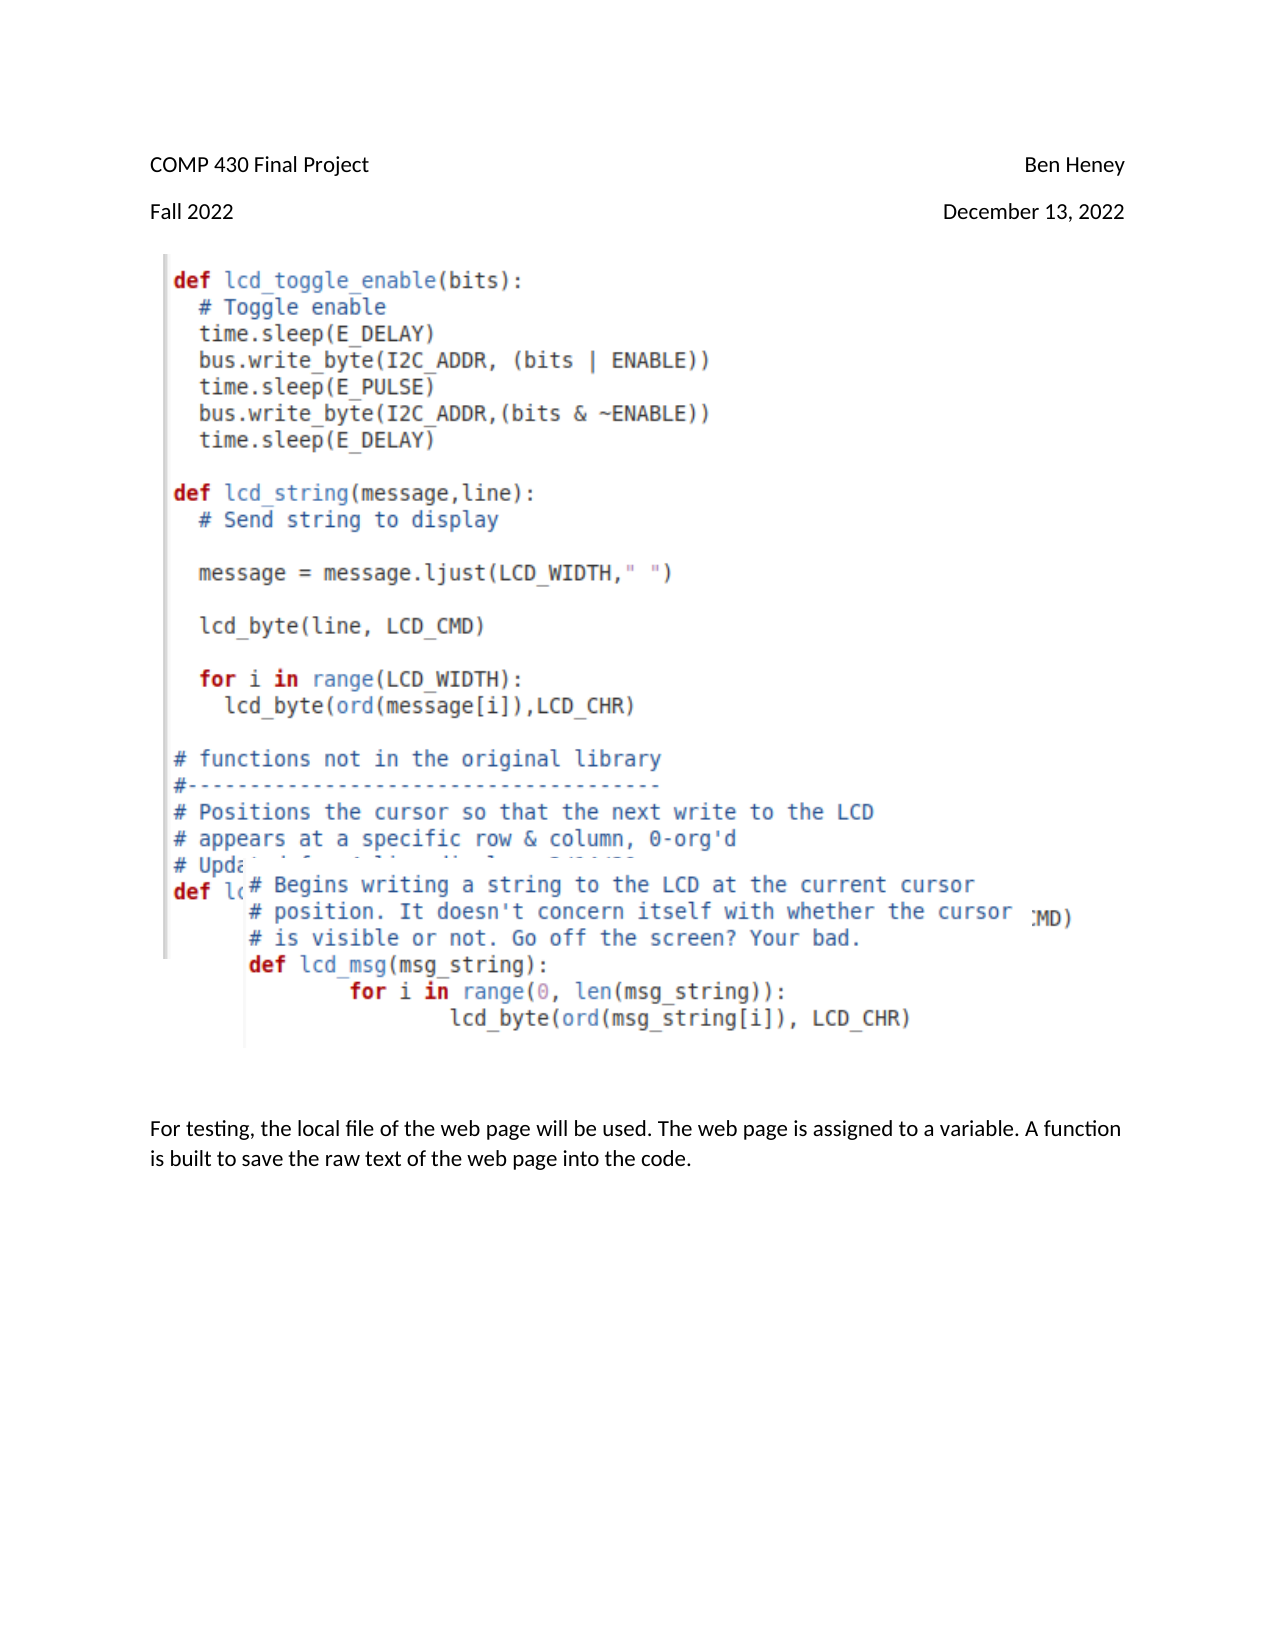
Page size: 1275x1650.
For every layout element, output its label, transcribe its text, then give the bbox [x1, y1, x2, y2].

picture [163, 254, 1112, 1048]
text For testing, the local file of the web page will be used. The web page is assigned to a variable. A function is built to save the raw text of the web page into the code. [150, 1114, 1125, 1172]
